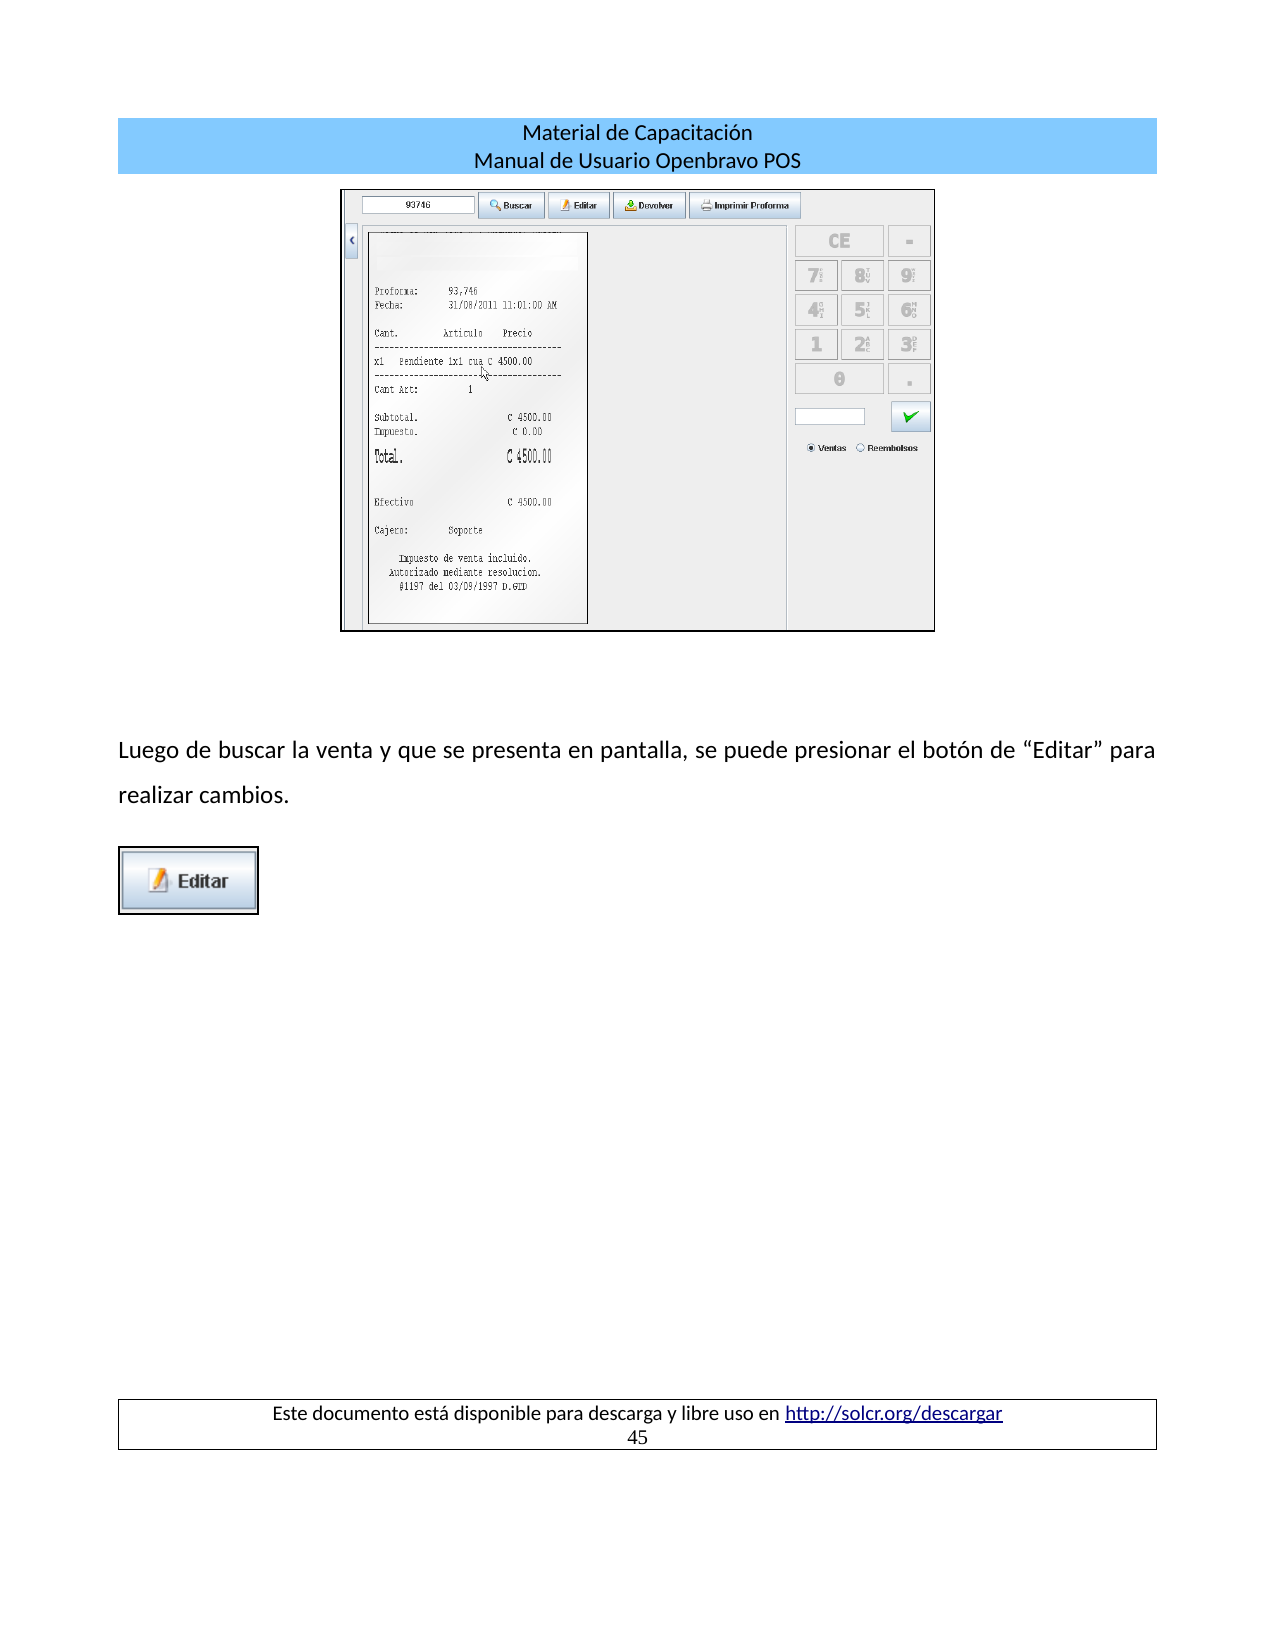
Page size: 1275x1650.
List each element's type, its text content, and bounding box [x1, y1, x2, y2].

text Luego de buscar la venta y que se presenta en pantalla, se puede presionar el botón de “Editar” para realizar cambios. [118, 734, 1157, 810]
